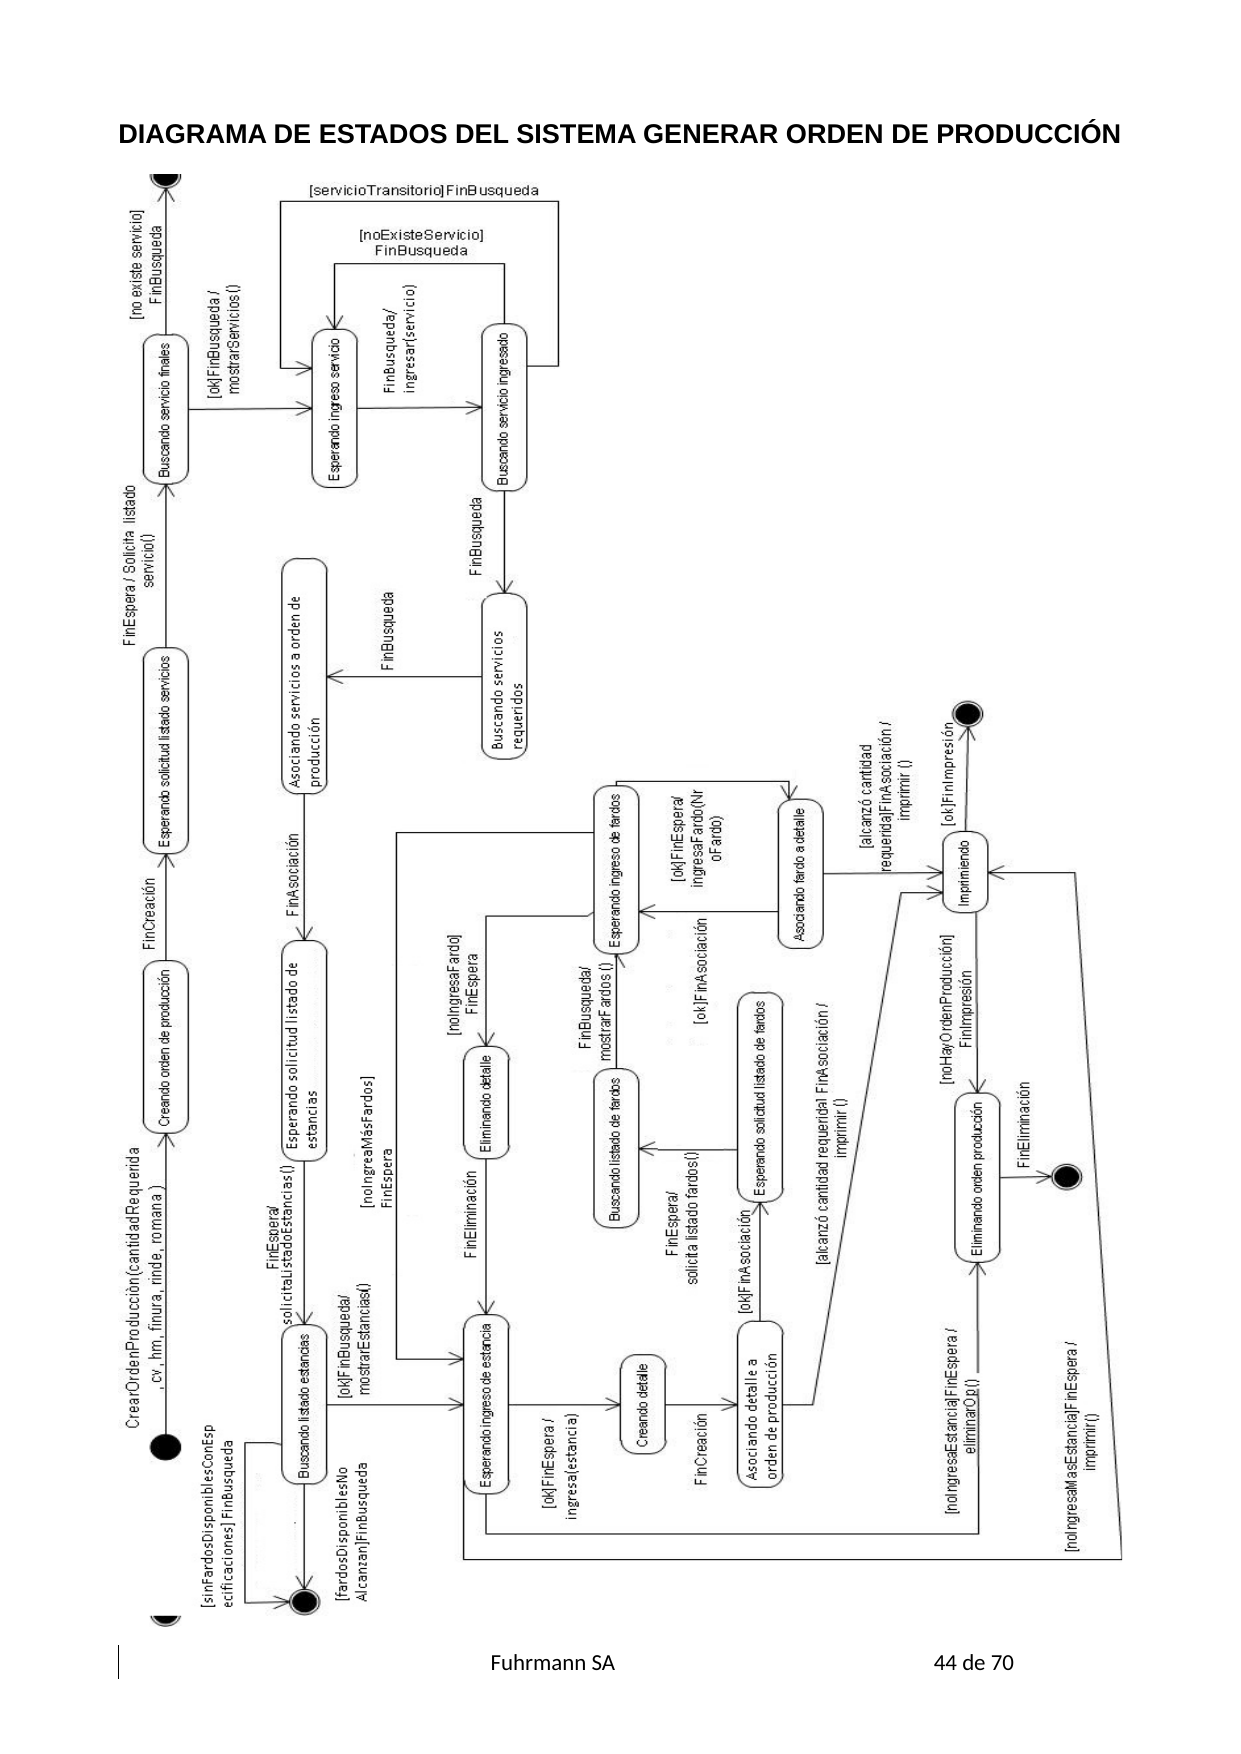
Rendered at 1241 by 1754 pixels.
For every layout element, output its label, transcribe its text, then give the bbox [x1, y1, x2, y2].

picture [118, 174, 1123, 1627]
text DIAGRAMA DE ESTADOS DEL SISTEMA GENERAR ORDEN DE PRODUCCIÓN [118, 118, 1122, 149]
